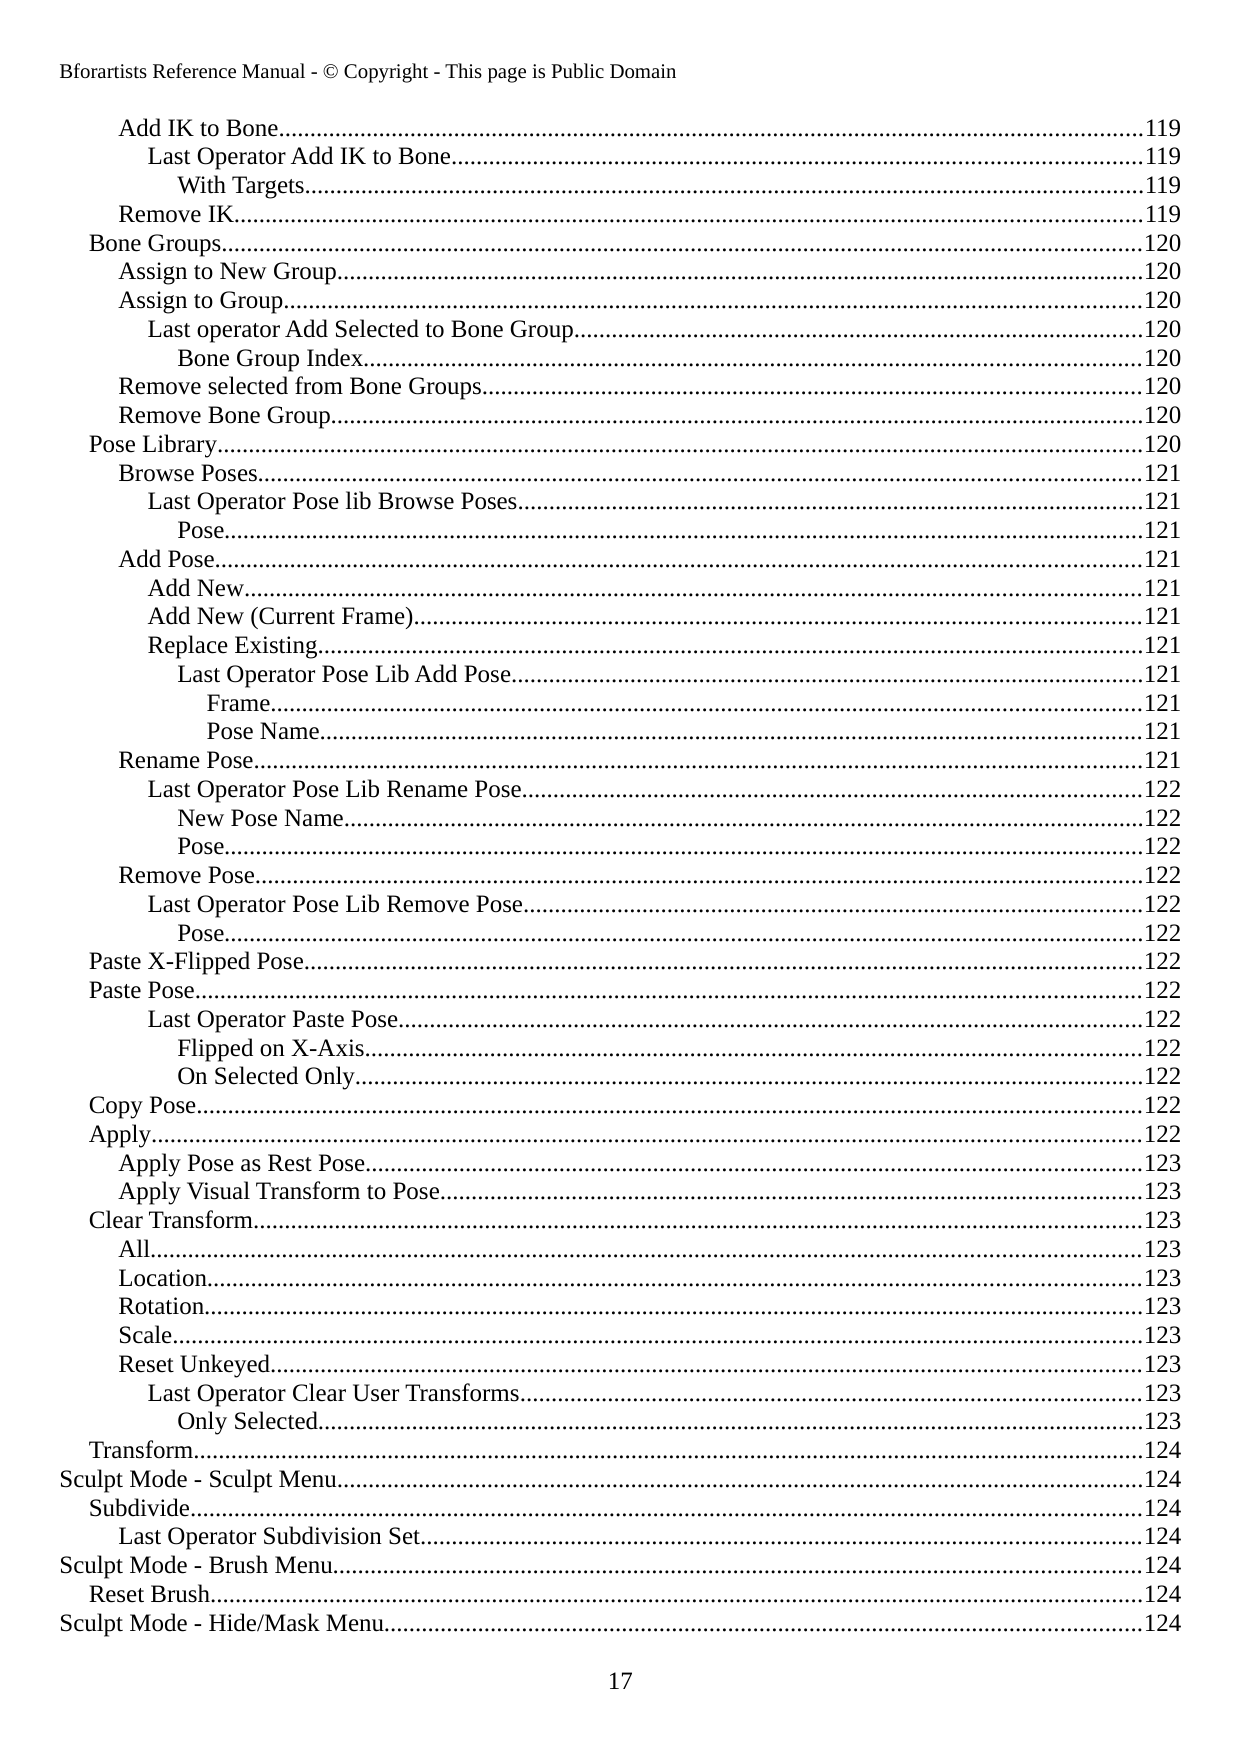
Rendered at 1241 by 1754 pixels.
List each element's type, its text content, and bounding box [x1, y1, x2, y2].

text Remove Bone Group 120 [118, 400, 1181, 429]
text Pose 122 [177, 831, 1181, 860]
text Last Operator Subdivision Set 124 [118, 1521, 1181, 1550]
text Reset Unkeyed 123 [118, 1349, 1181, 1378]
text Apply 122 [88, 1119, 1181, 1148]
text Paste Pose 122 [88, 975, 1181, 1004]
text Add New (Current Frame) 121 [147, 601, 1181, 630]
text Last Operator Pose lib Browse Poses 121 [147, 486, 1181, 515]
text Replace Existing 121 [147, 630, 1181, 659]
text Remove Pose 122 [118, 860, 1181, 889]
text Transform 124 [88, 1435, 1181, 1464]
text Scale 123 [118, 1320, 1181, 1349]
text New Pose Name 122 [177, 803, 1181, 831]
text Bone Group Index 120 [177, 343, 1181, 371]
text Pose 122 [177, 918, 1181, 946]
text Rename Pose 121 [118, 745, 1181, 774]
text Sculpt Mode - Brush Menu 124 [59, 1550, 1181, 1579]
text Subdivide 124 [88, 1493, 1181, 1521]
text Apply Pose as Rest Pose 123 [118, 1148, 1181, 1176]
text Add Pose 121 [118, 544, 1181, 573]
text Pose 121 [177, 515, 1181, 544]
text Last Operator Pose Lib Rename Pose 122 [147, 774, 1181, 803]
text Location 123 [118, 1263, 1181, 1291]
text Last Operator Add IK to Bone 119 [147, 141, 1181, 170]
text Copy Pose 122 [88, 1090, 1181, 1119]
text Frame 121 [206, 688, 1181, 716]
text Last Operator Clear User Transforms 123 [147, 1378, 1181, 1406]
text Rotation 123 [118, 1291, 1181, 1320]
text Last Operator Pose Lib Add Pose 121 [177, 659, 1181, 688]
text Add New 121 [147, 573, 1181, 601]
text Sculpt Mode - Sculpt Menu 124 [59, 1464, 1181, 1493]
text Sculpt Mode - Hide/Mask Menu 124 [59, 1608, 1181, 1636]
text Last Operator Pose Lib Remove Pose 122 [147, 889, 1181, 918]
text Browse Poses 121 [118, 458, 1181, 486]
text Pose Name 121 [206, 716, 1181, 745]
text Last Operator Paste Pose 122 [147, 1004, 1181, 1033]
text Add IK to Bone 119 [118, 113, 1181, 141]
text Bone Groups 120 [88, 228, 1181, 256]
text Last operator Add Selected to Bone Group 120 [147, 314, 1181, 343]
text With Targets 119 [177, 170, 1181, 199]
text Flipped on X-Axis 122 [177, 1033, 1181, 1061]
text Clear Transform 123 [88, 1205, 1181, 1234]
text Pose Library 120 [88, 429, 1181, 458]
text Remove selected from Bone Groups 120 [118, 371, 1181, 400]
text Assign to Group 120 [118, 285, 1181, 314]
text Only Selected 123 [177, 1406, 1181, 1435]
text All 123 [118, 1234, 1181, 1263]
text Reset Brush 124 [88, 1579, 1181, 1608]
text On Selected Only 122 [177, 1061, 1181, 1090]
text Assign to New Group 120 [118, 256, 1181, 285]
text Paste X-Flipped Pose 122 [88, 946, 1181, 975]
text Remove IK 119 [118, 199, 1181, 228]
text Apply Visual Transform to Pose 123 [118, 1176, 1181, 1205]
